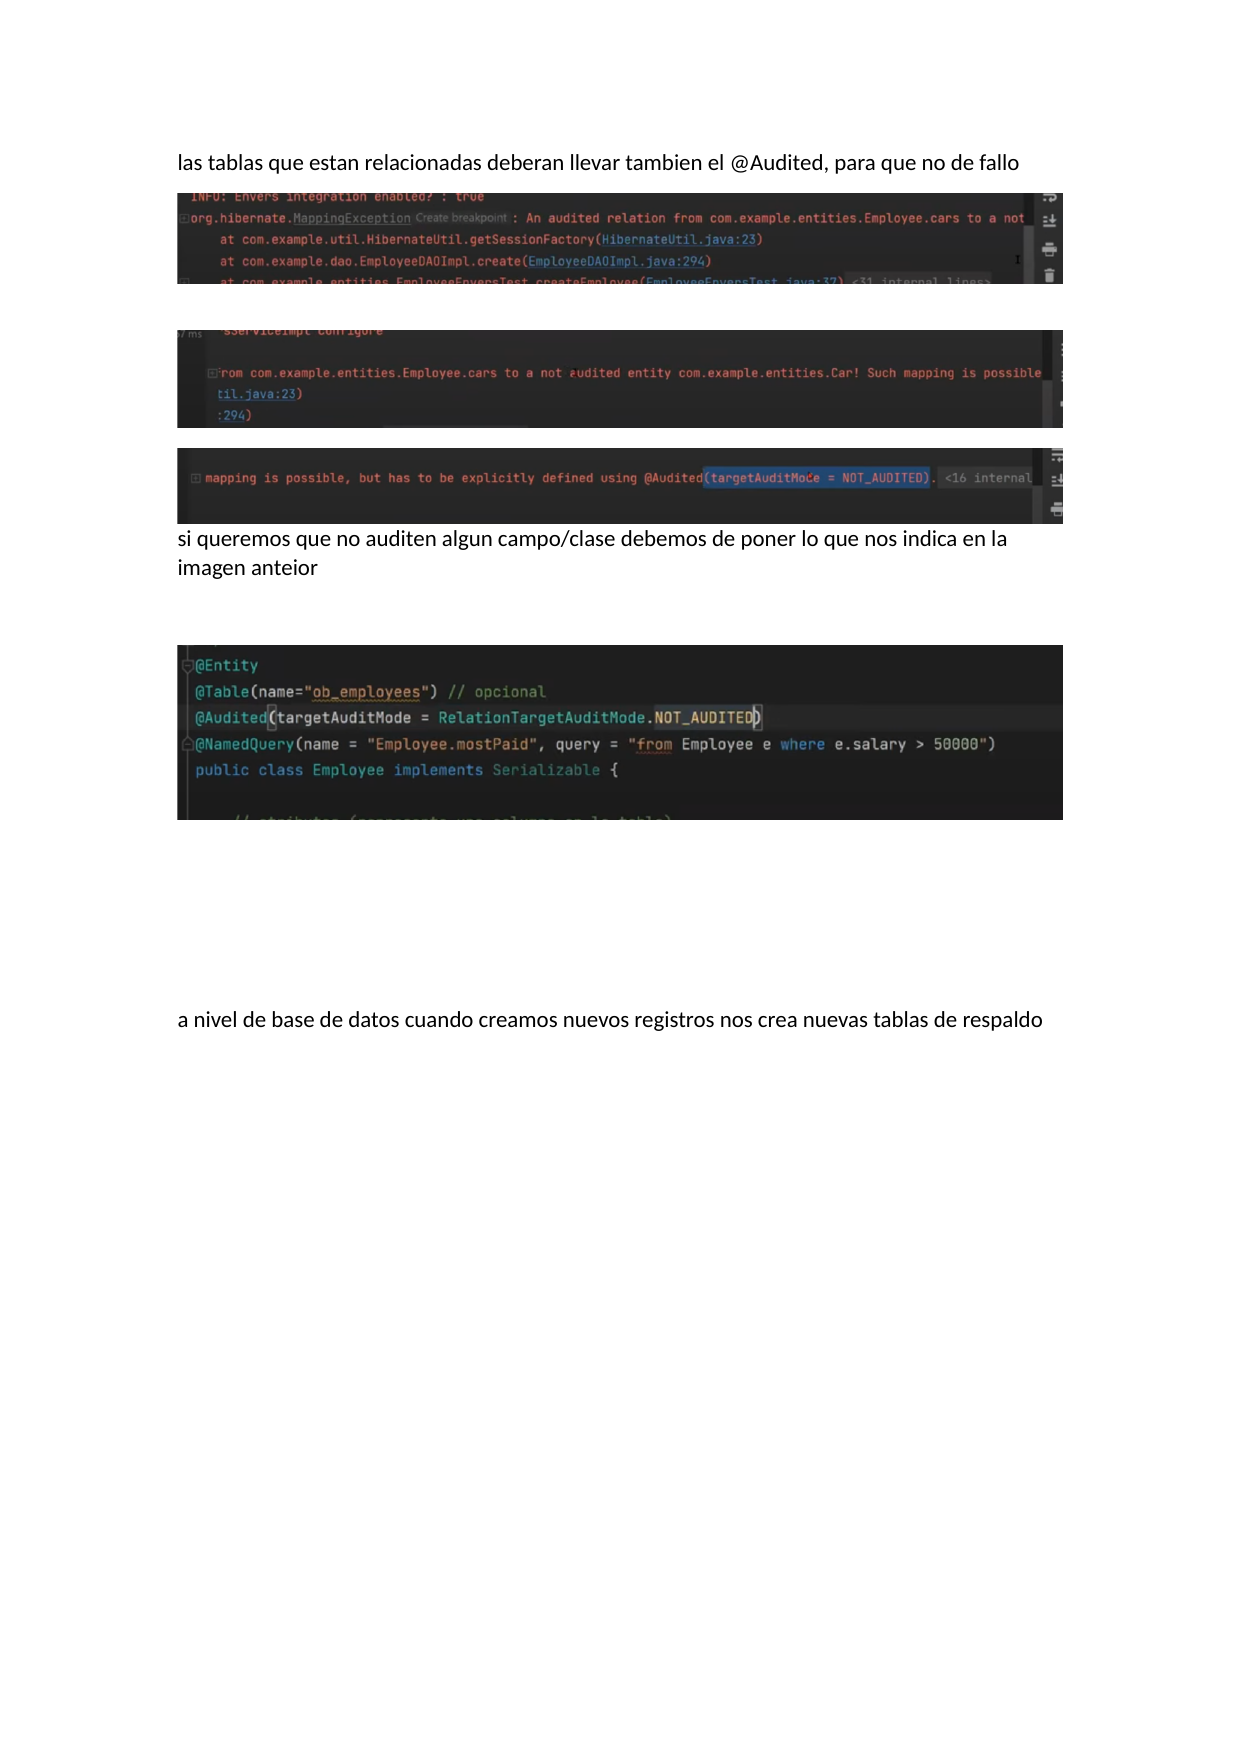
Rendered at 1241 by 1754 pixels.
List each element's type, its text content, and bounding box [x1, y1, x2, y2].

text [177, 428, 1063, 448]
text las tablas que estan relacionadas deberan llevar tambien el @Audited, para que no de fallo [177, 148, 1063, 176]
picture [177, 330, 1063, 428]
text a nivel de base de datos cuando creamos nuevos registros nos crea nuevas tablas de respaldo [177, 1005, 1063, 1033]
text si queremos que no auditen algun campo/clase debemos de poner lo que nos indica en la imagen anteior [177, 524, 1063, 581]
picture [177, 448, 1063, 524]
picture [177, 193, 1063, 284]
picture [177, 645, 1063, 820]
